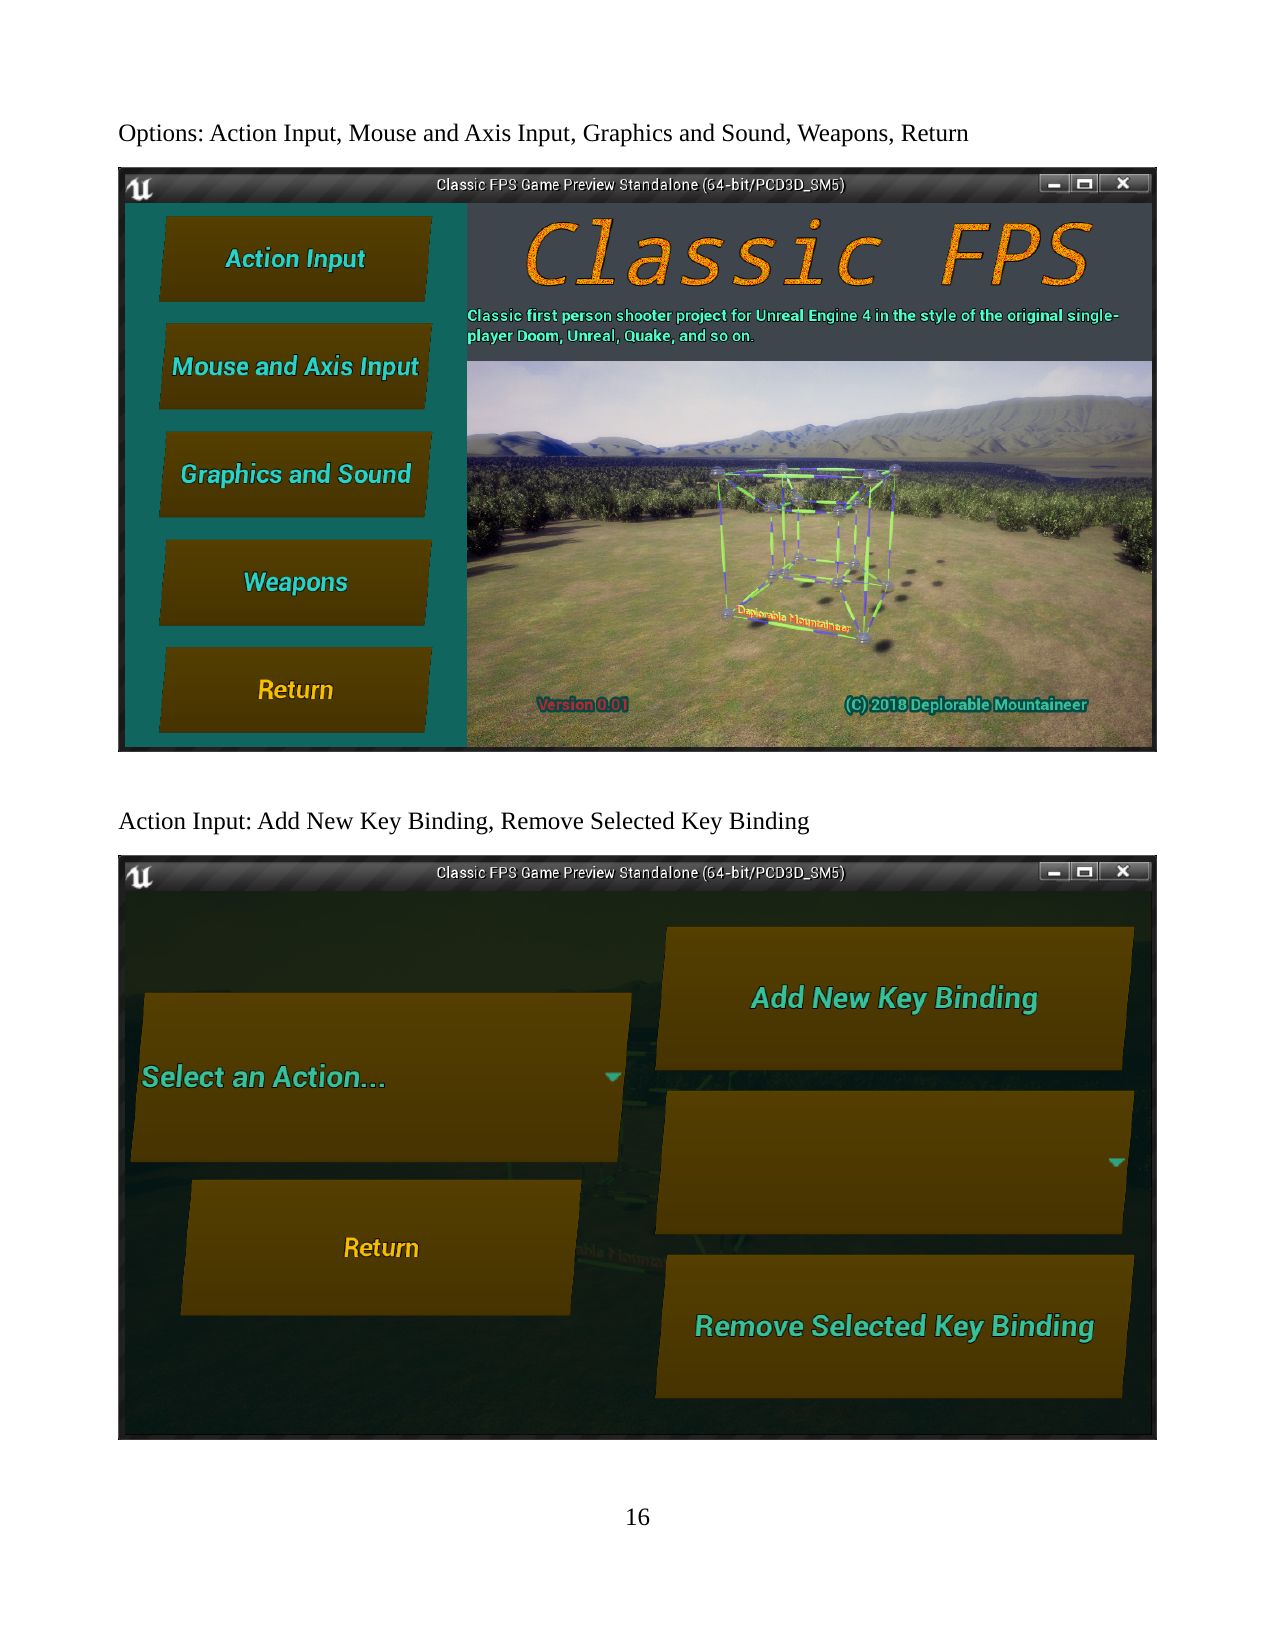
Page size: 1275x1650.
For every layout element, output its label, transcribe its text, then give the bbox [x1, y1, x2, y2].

picture [118, 855, 1157, 1440]
text Action Input: Add New Key Binding, Remove Selected Key Binding [118, 806, 1157, 835]
picture [118, 167, 1157, 752]
text Options: Action Input, Mouse and Axis Input, Graphics and Sound, Weapons, Return [118, 118, 1157, 147]
